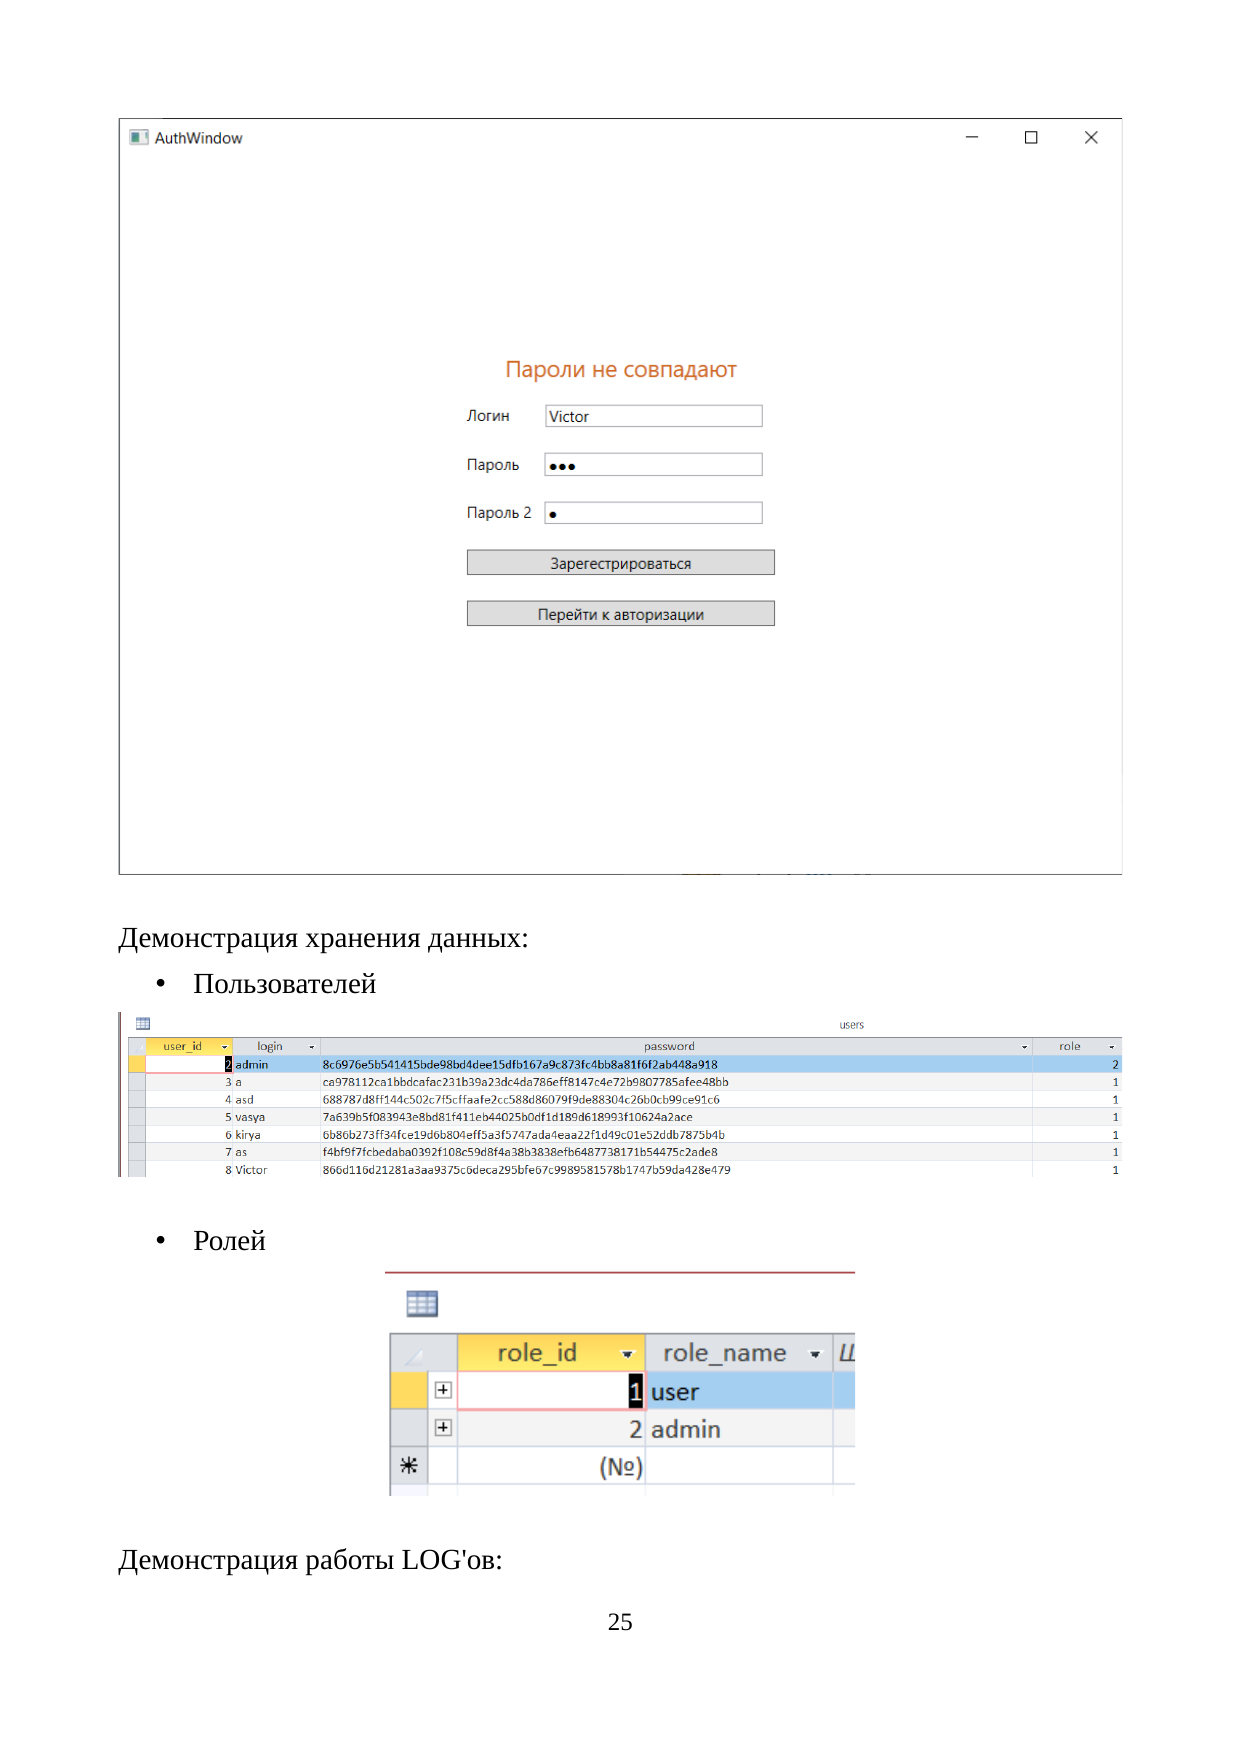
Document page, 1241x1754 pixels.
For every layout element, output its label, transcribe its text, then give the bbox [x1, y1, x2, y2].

text Демонстрация хранения данных: [118, 921, 1122, 954]
picture [118, 118, 1123, 875]
text Демонстрация работы LOG'ов: [118, 1542, 1122, 1576]
picture [118, 1012, 1123, 1177]
list Ролей [156, 1223, 1122, 1257]
picture [385, 1269, 856, 1496]
list Пользователей [156, 967, 1122, 1000]
